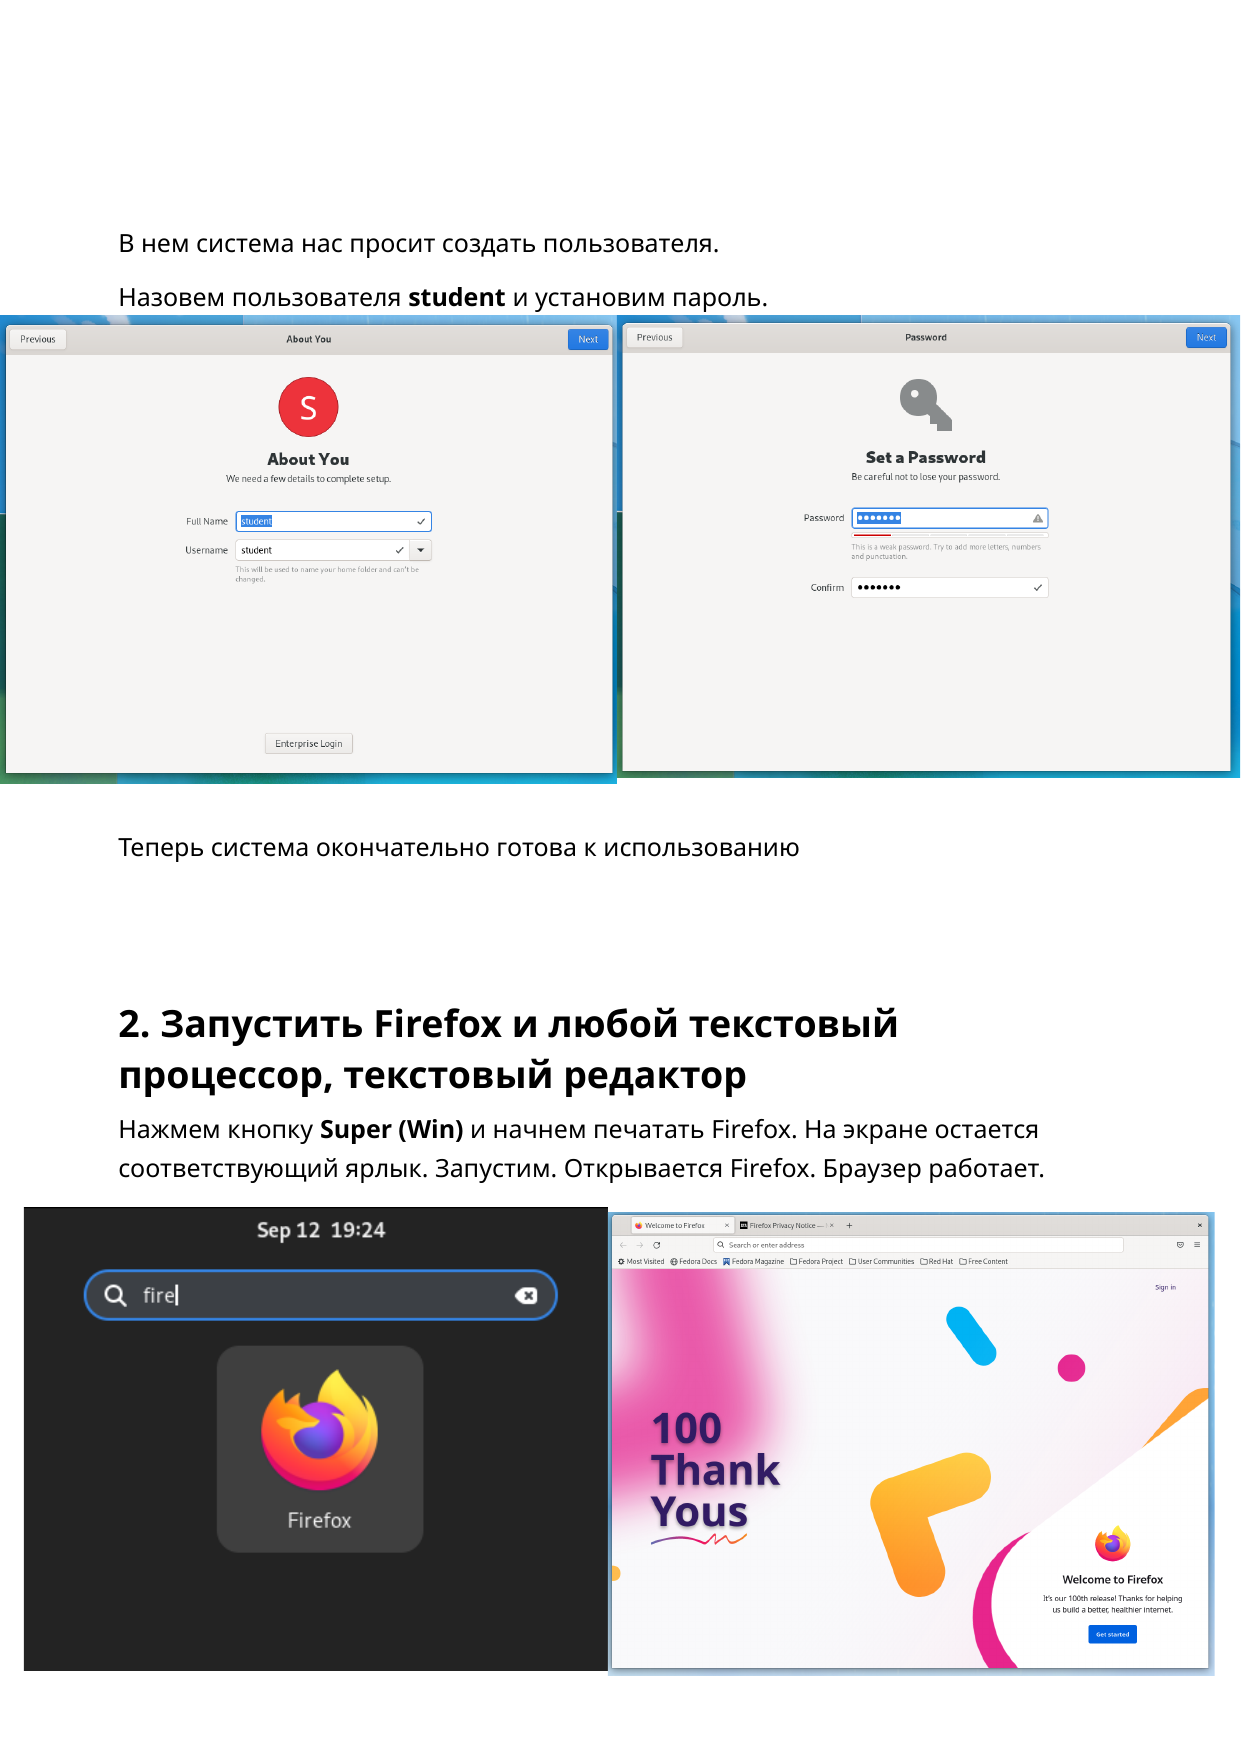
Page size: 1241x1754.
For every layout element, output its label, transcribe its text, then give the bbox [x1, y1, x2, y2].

text Теперь система окончательно готова к использованию [118, 830, 1122, 864]
subtitle 2. Запустить Firefox и любой текстовый процессор, текстовый редактор [118, 997, 1122, 1099]
text Назовем пользователя student и установим пароль. [118, 279, 1122, 313]
picture [0, 315, 1241, 784]
text Нажмем кнопку Super (Win) и начнем печатать Firefox. На экране остается соответствующий ярлык. Запустим. Открывается Firefox. Браузер работает. [118, 1112, 1122, 1185]
text В нем система нас просит создать пользователя. [118, 226, 1122, 260]
picture [23, 1207, 1215, 1676]
